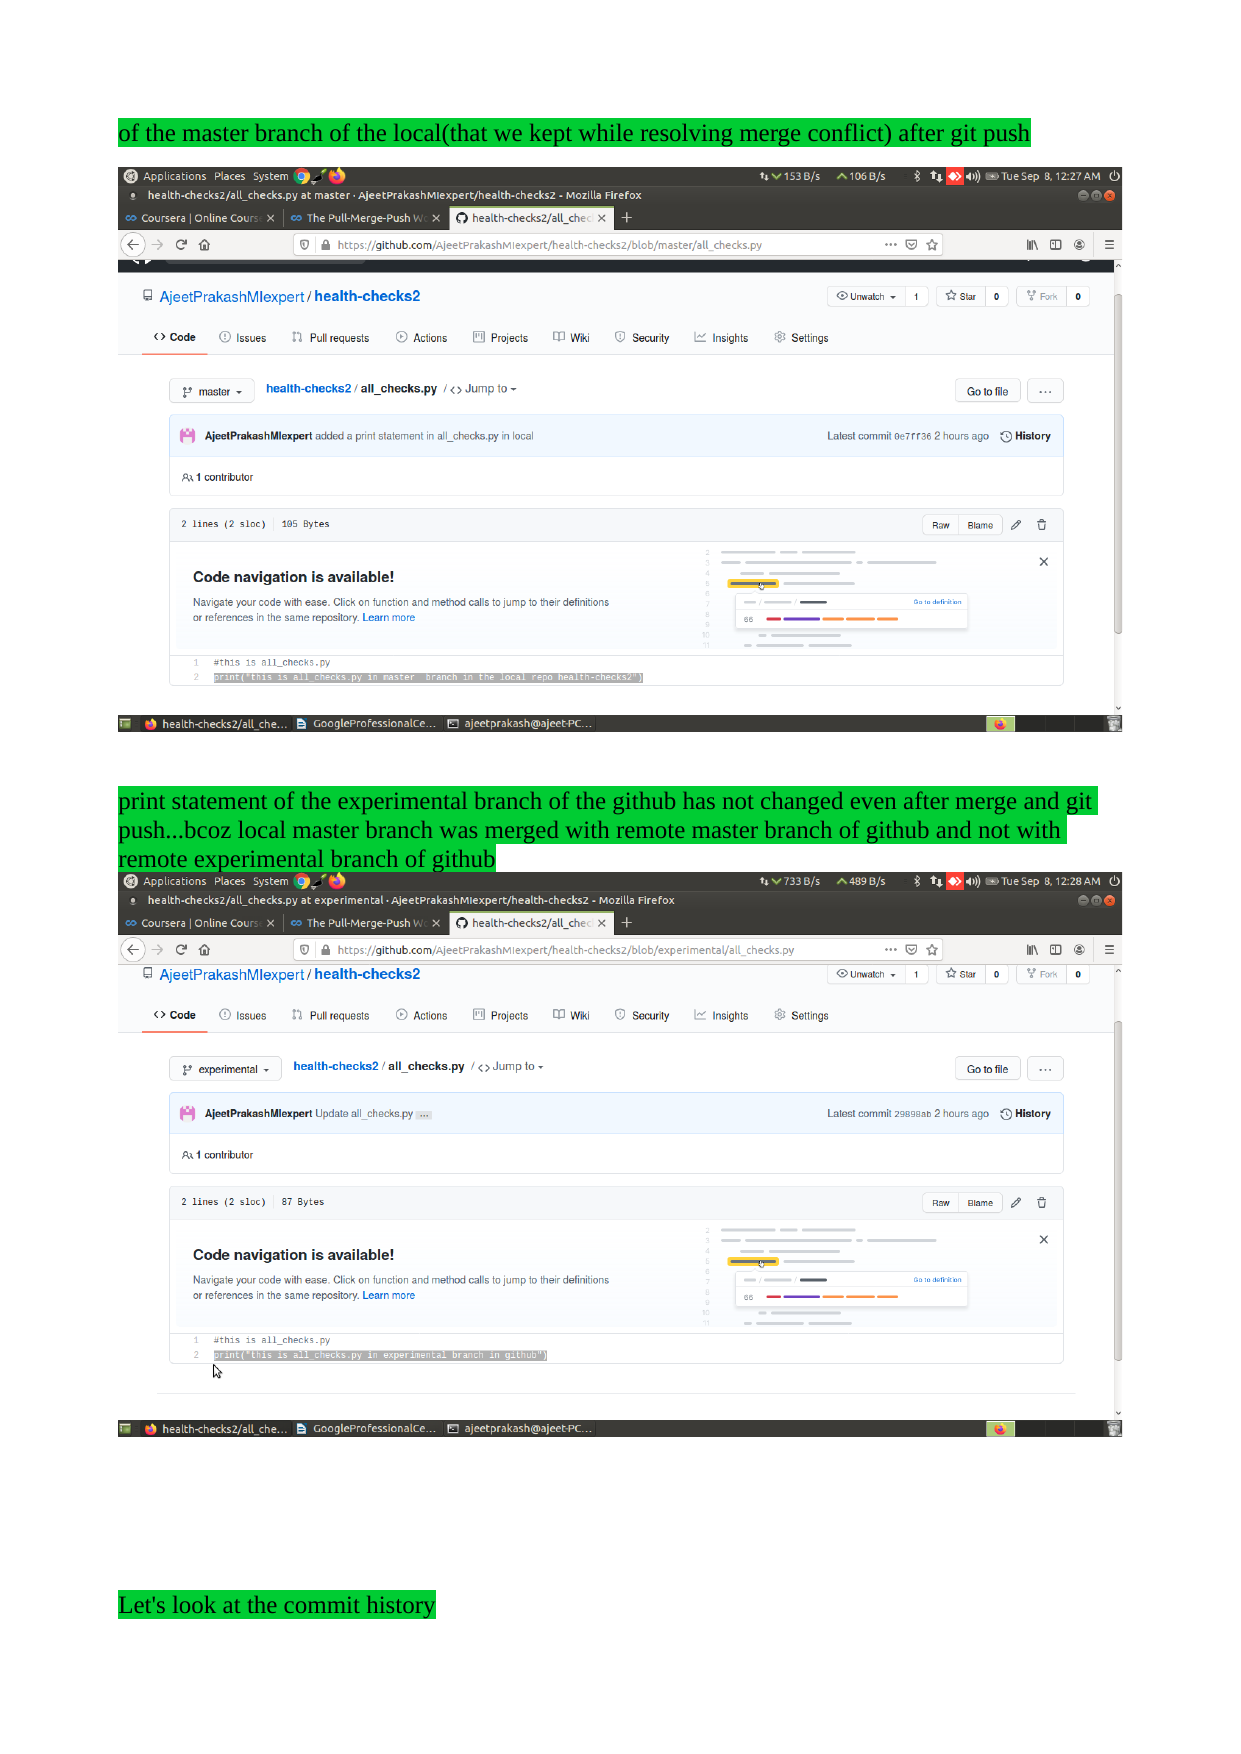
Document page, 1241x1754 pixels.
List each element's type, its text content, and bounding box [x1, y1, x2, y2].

text print statement of the experimental branch of the github has not changed even after merge and git push...bcoz local master branch was merged with remote master branch of github and not with remote experimental branch of github [118, 786, 1122, 872]
text Let's look at the commit history [118, 1590, 1122, 1619]
picture [118, 872, 1123, 1437]
text of the master branch of the local(that we kept while resolving merge conflict) after git push [118, 118, 1122, 147]
picture [118, 167, 1123, 732]
